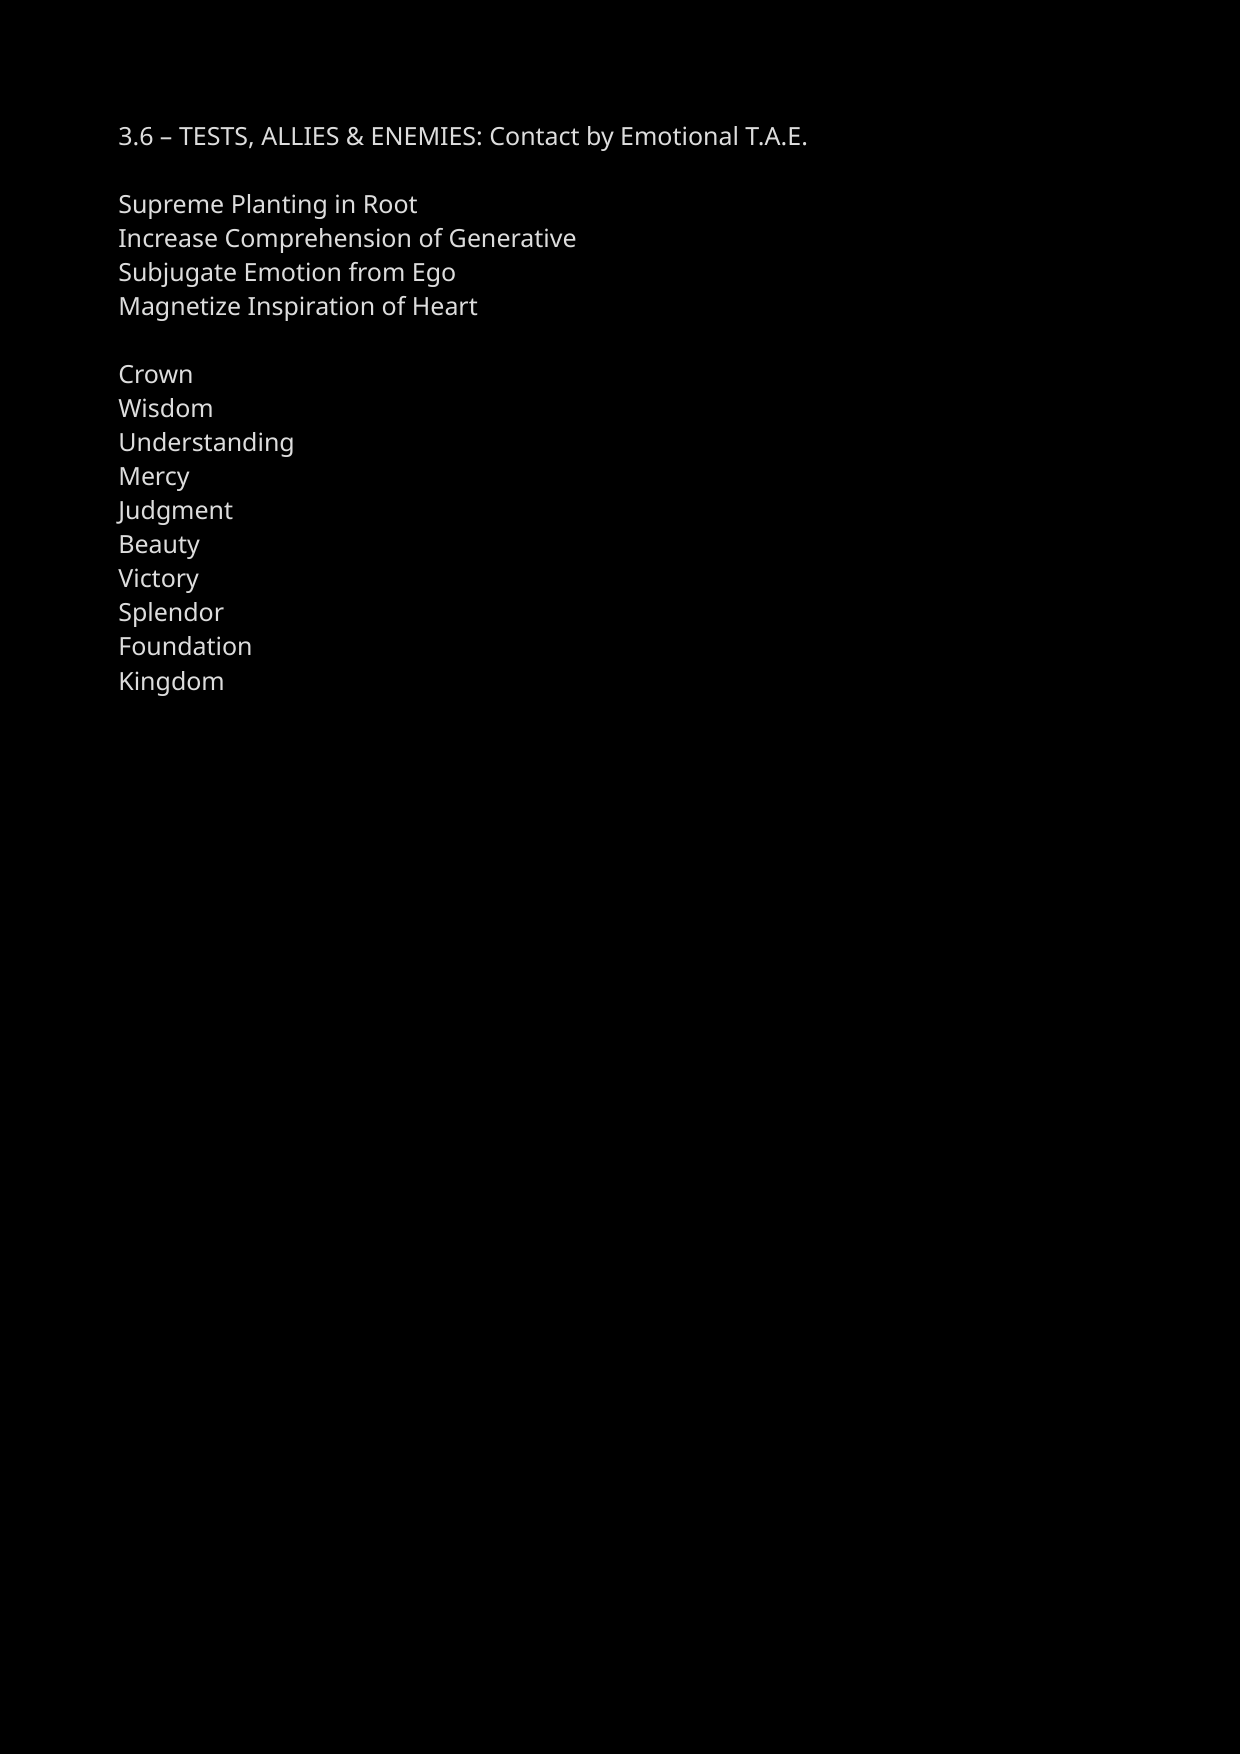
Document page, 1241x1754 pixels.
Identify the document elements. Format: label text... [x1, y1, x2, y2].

text Foundation [118, 629, 1122, 663]
text Victory [118, 561, 1122, 595]
text Magnetize Inspiration of Heart [118, 288, 1122, 322]
text 3.6 – TESTS, ALLIES & ENEMIES: Contact by Emotional T.A.E. [118, 118, 1122, 152]
text Wisdom [118, 391, 1122, 425]
text Splendor [118, 595, 1122, 629]
text Crown [118, 357, 1122, 391]
text Mercy [118, 459, 1122, 493]
text Kingdom [118, 663, 1122, 697]
text Judgment [118, 493, 1122, 527]
text Subjugate Emotion from Ego [118, 254, 1122, 288]
text Beauty [118, 527, 1122, 561]
text Increase Comprehension of Generative [118, 220, 1122, 254]
text Supreme Planting in Root [118, 186, 1122, 220]
text Understanding [118, 425, 1122, 459]
